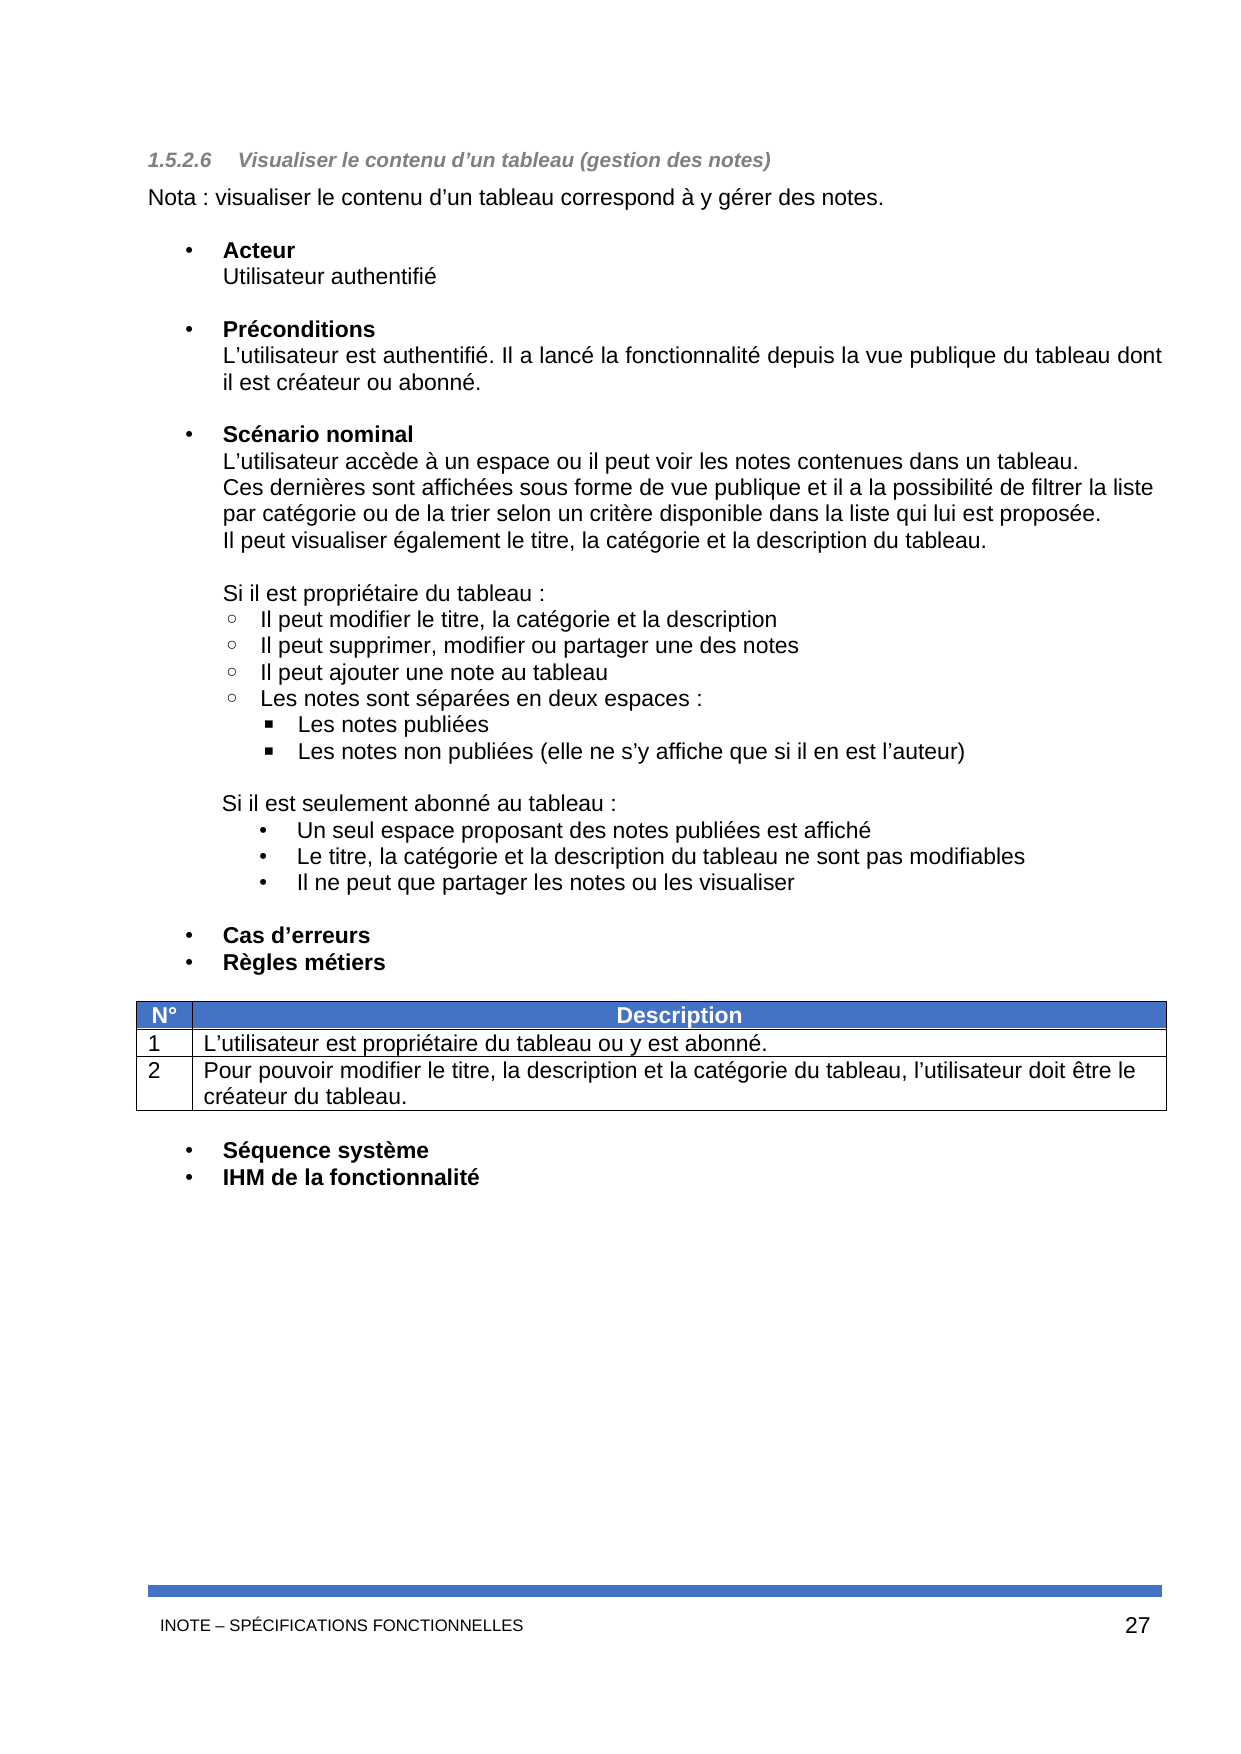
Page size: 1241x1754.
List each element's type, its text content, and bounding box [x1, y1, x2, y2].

list Règles métiers [185, 948, 1162, 975]
list Il ne peut que partager les notes ou les visualiser [259, 869, 1162, 896]
text Nota : visualiser le contenu d’un tableau correspond à y gérer des notes. [148, 184, 1162, 211]
table_header Description [193, 1002, 1166, 1028]
list Le titre, la catégorie et la description du tableau ne sont pas modifiables [259, 843, 1162, 869]
list Il peut visualiser également le titre, la catégorie et la description du tableau. [185, 527, 1162, 553]
list L’utilisateur est authentifié. Il a lancé la fonctionnalité depuis la vue publique du tableau dont il est créateur ou abonné. [185, 342, 1162, 395]
list Ces dernières sont affichées sous forme de vue publique et il a la possibilité de filtrer la liste par catégorie ou de la trier selon un critère disponible dans la liste qui lui est proposée. [185, 474, 1162, 527]
text Si il est seulement abonné au tableau : [148, 790, 1162, 817]
list Il peut ajouter une note au tableau [223, 658, 1162, 685]
table_header N° [137, 1002, 192, 1028]
list Séquence système [185, 1137, 1162, 1163]
list Acteur [185, 237, 1162, 263]
list Il peut supprimer, modifier ou partager une des notes [223, 632, 1162, 658]
table_cell Pour pouvoir modifier le titre, la description et la catégorie du tableau, l’utilisateur doit être le créateur du tableau. [193, 1057, 1166, 1110]
list Les notes non publiées (elle ne s’y affiche que si il en est l’auteur) [260, 738, 1162, 764]
list Cas d’erreurs [185, 922, 1162, 948]
list Les notes sont séparées en deux espaces : [223, 685, 1162, 711]
table_cell 1 [137, 1030, 192, 1056]
list Il peut modifier le titre, la catégorie et la description [223, 606, 1162, 632]
list Un seul espace proposant des notes publiées est affiché [259, 817, 1162, 843]
list IHM de la fonctionnalité [185, 1163, 1162, 1190]
list Si il est propriétaire du tableau : [185, 579, 1162, 606]
subtitle Visualiser le contenu d’un tableau (gestion des notes) [148, 148, 1162, 172]
table_cell L’utilisateur est propriétaire du tableau ou y est abonné. [193, 1030, 1166, 1056]
table_cell 2 [137, 1057, 192, 1110]
list Les notes publiées [260, 711, 1162, 738]
list Préconditions [185, 316, 1162, 342]
list Utilisateur authentifié [185, 263, 1162, 289]
list L’utilisateur accède à un espace ou il peut voir les notes contenues dans un tableau. [185, 448, 1162, 474]
list Scénario nominal [185, 421, 1162, 448]
